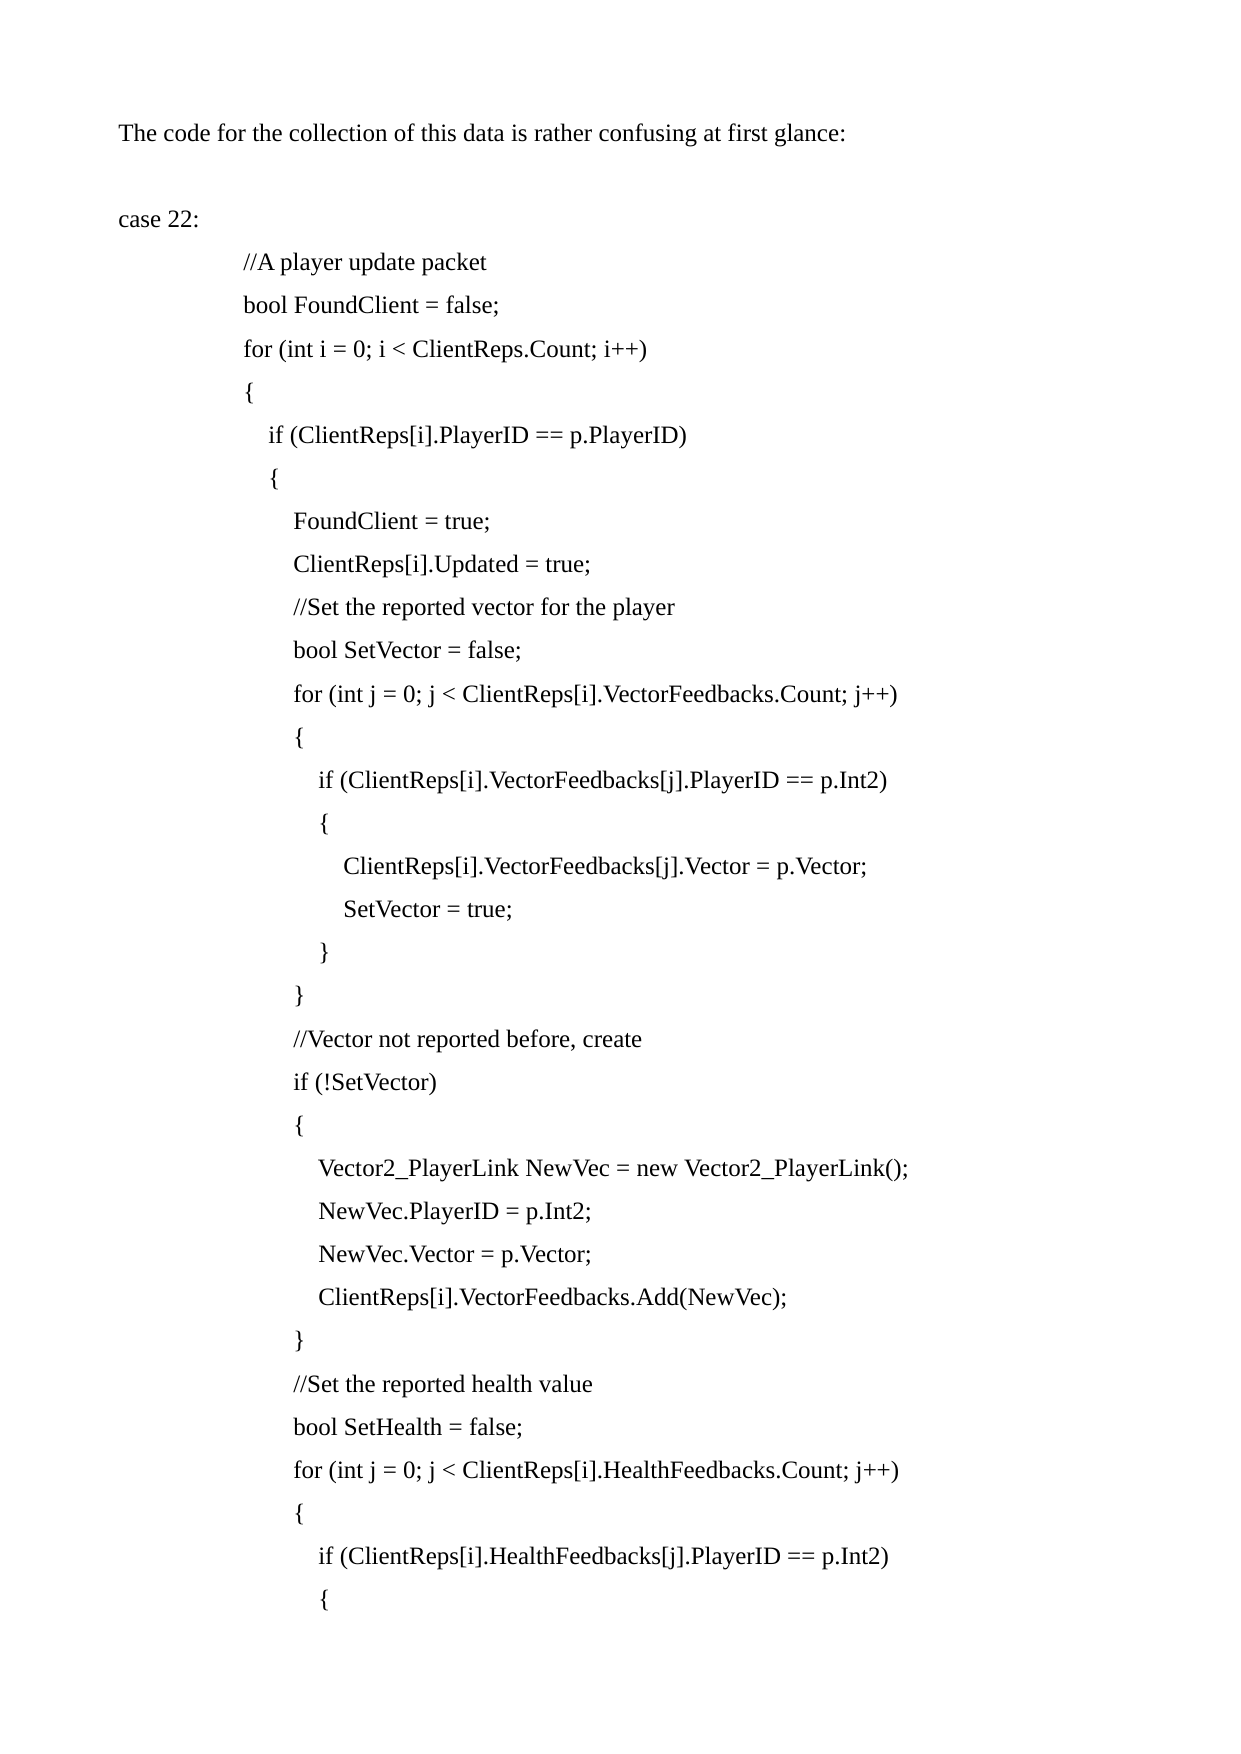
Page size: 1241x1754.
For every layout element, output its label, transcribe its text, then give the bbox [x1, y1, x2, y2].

text { [118, 1584, 1122, 1613]
text } [118, 1326, 1122, 1354]
text for (int i = 0; i < ClientReps.Count; i++) [118, 334, 1122, 362]
text //Vector not reported before, create [118, 1024, 1122, 1052]
text The code for the collection of this data is rather confusing at first glance: case 22: [118, 118, 1122, 233]
text SetVector = true; [118, 894, 1122, 923]
text ClientReps[i].Updated = true; [118, 549, 1122, 578]
text ClientReps[i].VectorFeedbacks[j].Vector = p.Vector; [118, 851, 1122, 880]
text { [118, 1498, 1122, 1527]
text { [118, 1110, 1122, 1139]
text //Set the reported vector for the player [118, 592, 1122, 621]
text if (!SetVector) [118, 1067, 1122, 1096]
text if (ClientReps[i].HealthFeedbacks[j].PlayerID == p.Int2) [118, 1541, 1122, 1570]
text NewVec.Vector = p.Vector; [118, 1239, 1122, 1268]
text bool SetVector = false; [118, 636, 1122, 664]
text ClientReps[i].VectorFeedbacks.Add(NewVec); [118, 1282, 1122, 1311]
text //Set the reported health value [118, 1369, 1122, 1397]
text { [118, 377, 1122, 406]
text //A player update packet [118, 247, 1122, 276]
text FoundClient = true; [118, 506, 1122, 535]
text NewVec.PlayerID = p.Int2; [118, 1196, 1122, 1225]
text { [118, 808, 1122, 837]
text bool FoundClient = false; [118, 291, 1122, 319]
text Vector2_PlayerLink NewVec = new Vector2_PlayerLink(); [118, 1153, 1122, 1182]
text if (ClientReps[i].VectorFeedbacks[j].PlayerID == p.Int2) [118, 765, 1122, 794]
text for (int j = 0; j < ClientReps[i].HealthFeedbacks.Count; j++) [118, 1455, 1122, 1484]
text if (ClientReps[i].PlayerID == p.PlayerID) [118, 420, 1122, 449]
text for (int j = 0; j < ClientReps[i].VectorFeedbacks.Count; j++) [118, 679, 1122, 707]
text { [118, 463, 1122, 492]
text } [118, 981, 1122, 1009]
text bool SetHealth = false; [118, 1412, 1122, 1441]
text } [118, 937, 1122, 966]
text { [118, 722, 1122, 751]
